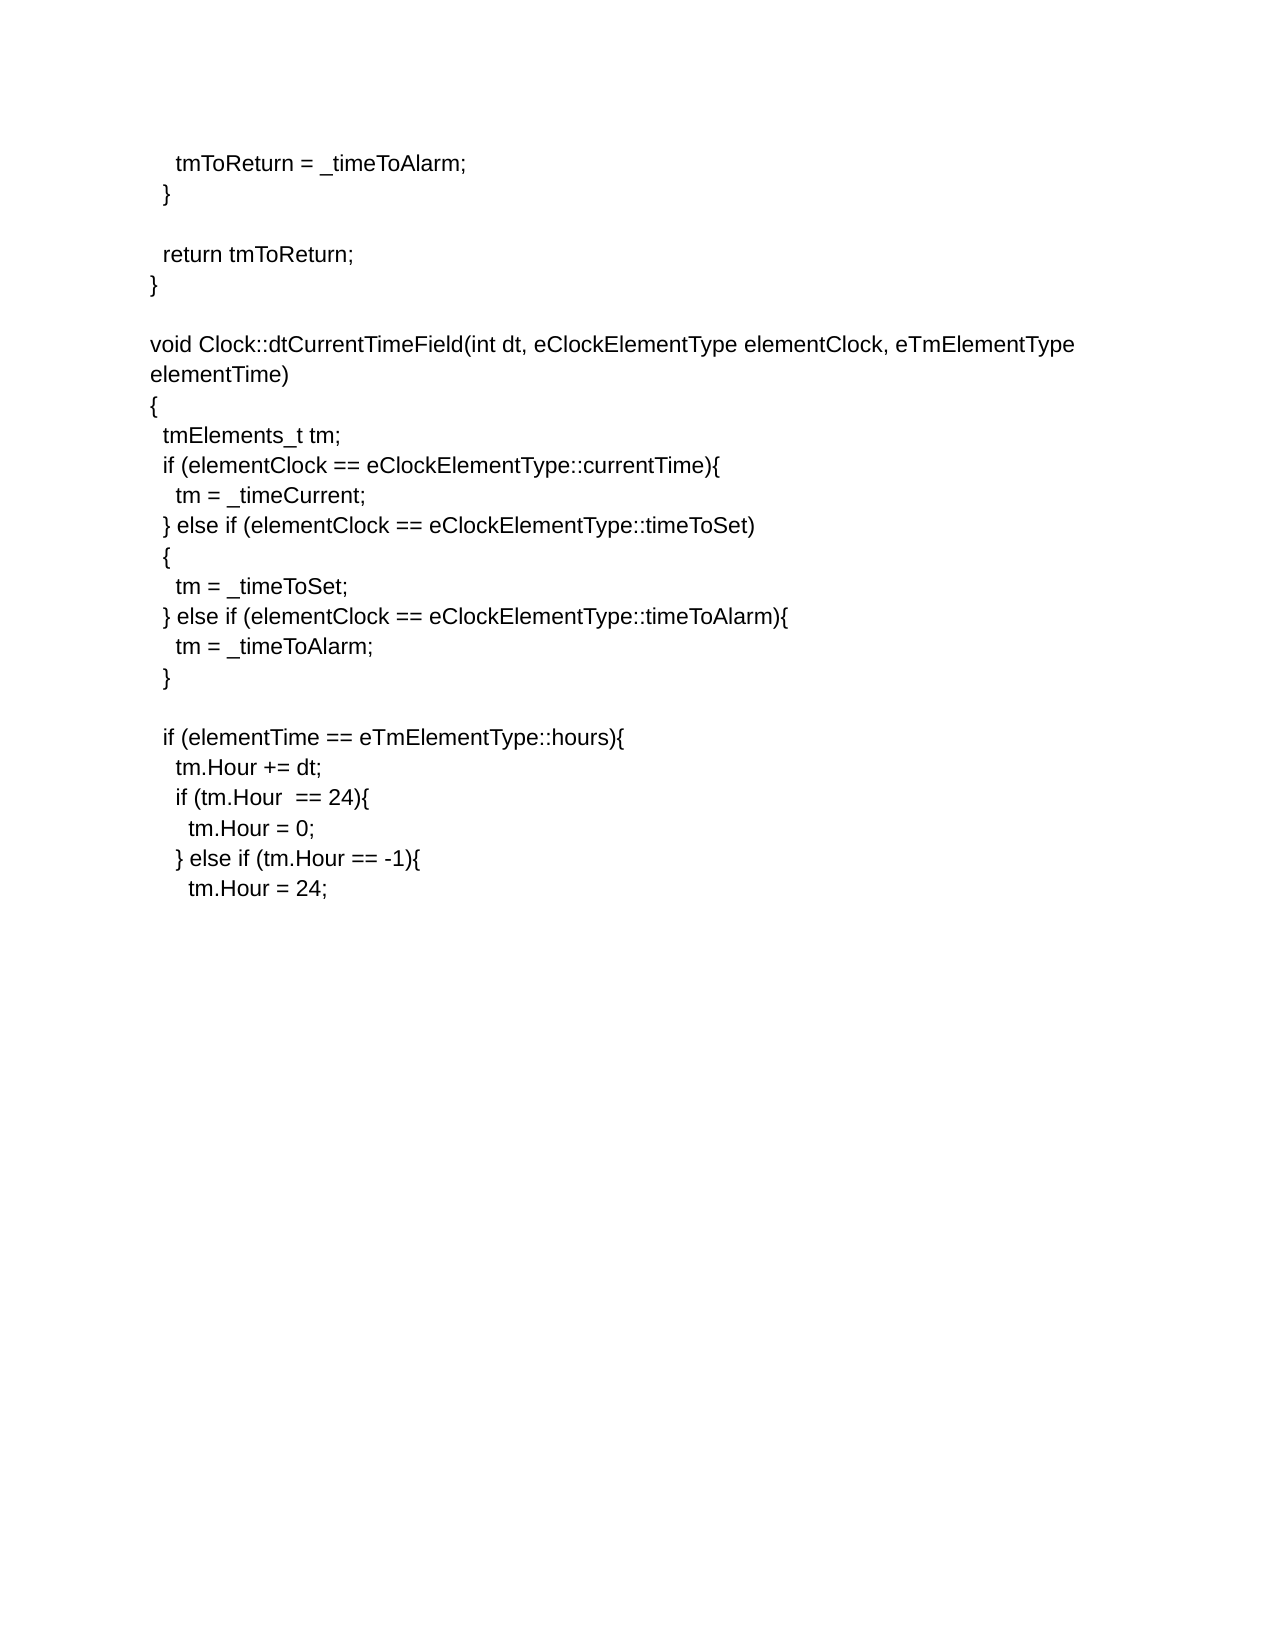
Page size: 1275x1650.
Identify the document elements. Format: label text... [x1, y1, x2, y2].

text } else if (elementClock == eClockElementType::timeToAlarm){ [150, 603, 1125, 629]
text void Clock::dtCurrentTimeField(int dt, eClockElementType elementClock, eTmElementType elementTime) [150, 331, 1125, 388]
text if (elementTime == eTmElementType::hours){ [150, 724, 1125, 750]
text } [150, 180, 1125, 207]
text tm.Hour = 24; [150, 875, 1125, 901]
text } else if (tm.Hour == -1){ [150, 845, 1125, 871]
text tm = _timeToAlarm; [150, 633, 1125, 660]
text { [150, 543, 1125, 569]
text { [150, 392, 1125, 418]
text if (elementClock == eClockElementType::currentTime){ [150, 452, 1125, 478]
text tm = _timeToSet; [150, 573, 1125, 599]
text } [150, 663, 1125, 690]
text return tmToReturn; [150, 241, 1125, 267]
text tm.Hour += dt; [150, 754, 1125, 781]
text if (tm.Hour == 24){ [150, 784, 1125, 811]
text tmElements_t tm; [150, 422, 1125, 448]
text tm.Hour = 0; [150, 814, 1125, 841]
text } [150, 271, 1125, 297]
text tmToReturn = _timeToAlarm; [150, 150, 1125, 176]
text } else if (elementClock == eClockElementType::timeToSet) [150, 512, 1125, 539]
text tm = _timeCurrent; [150, 482, 1125, 509]
